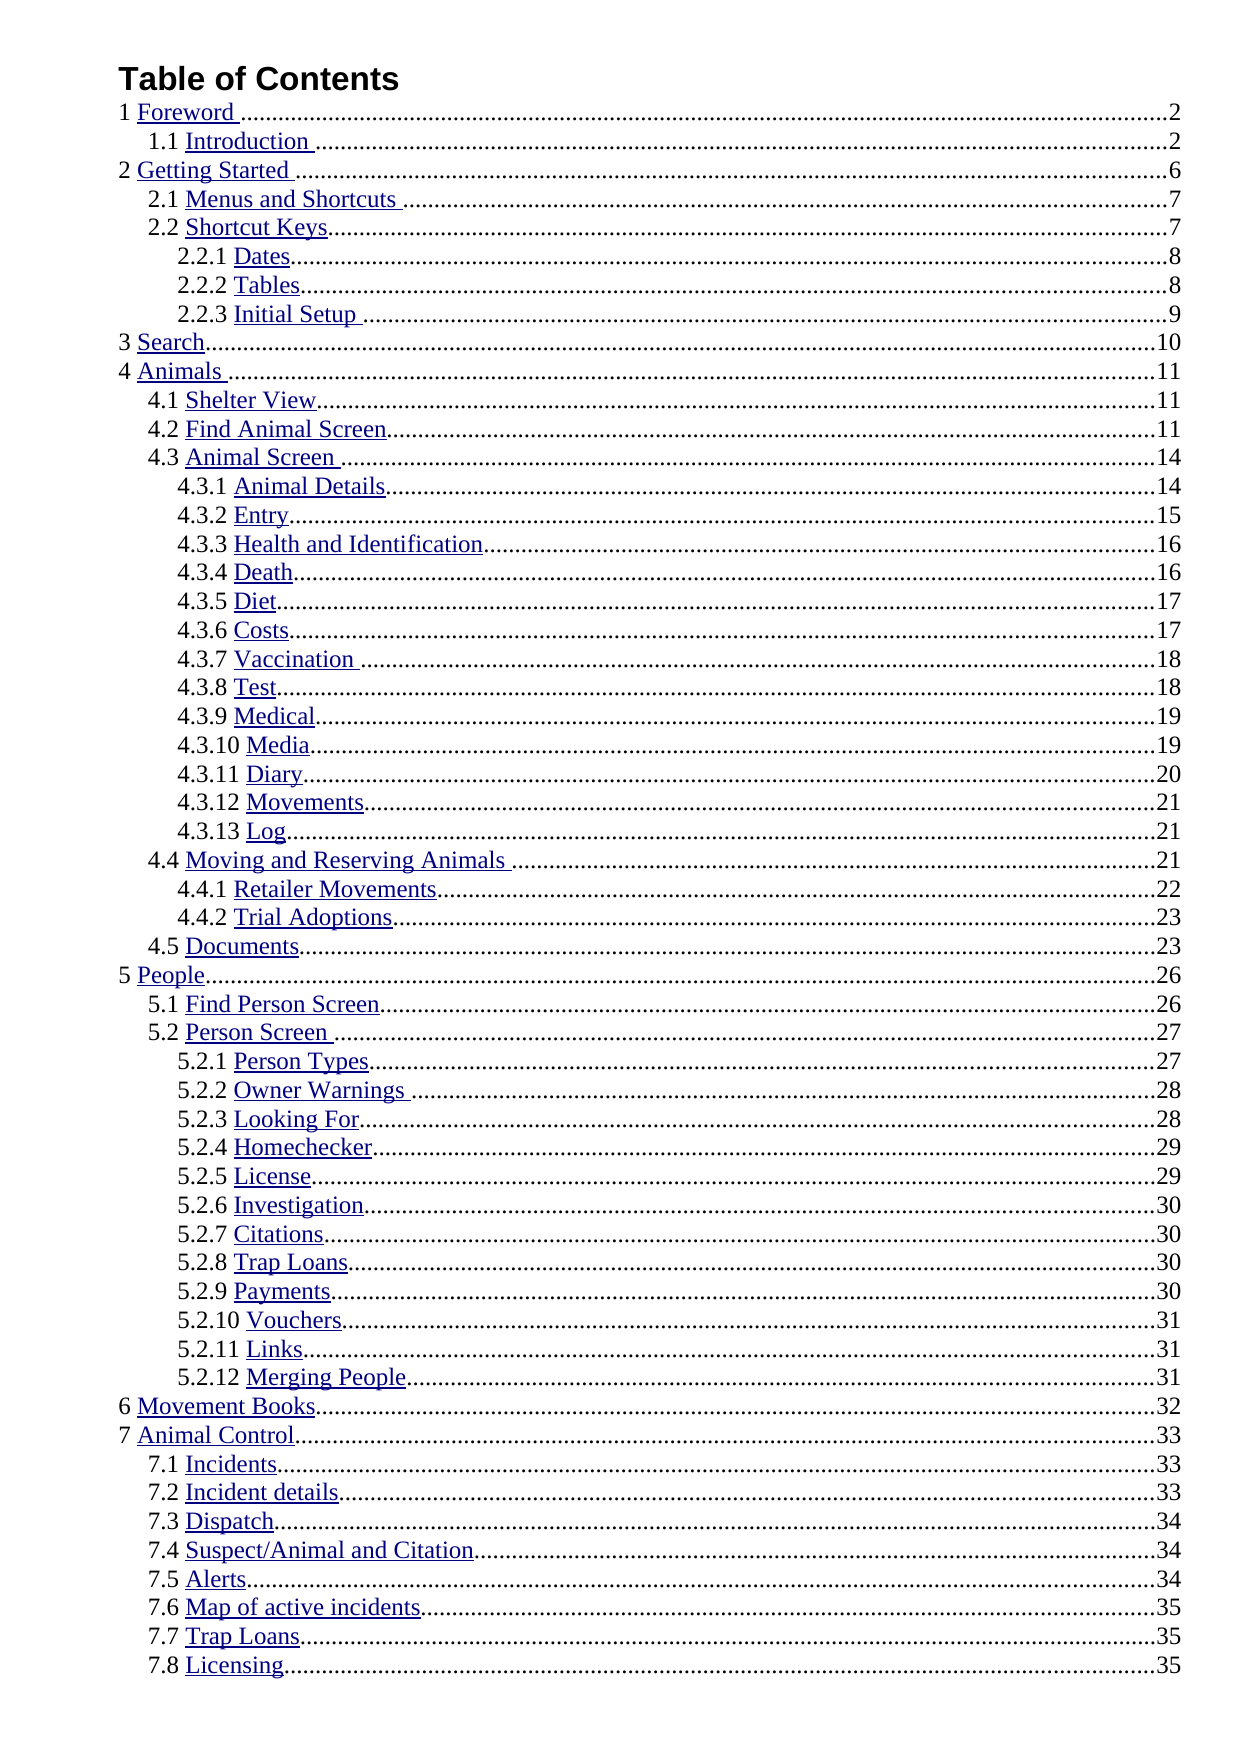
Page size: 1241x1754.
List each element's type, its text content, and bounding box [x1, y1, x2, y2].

text 4.3.12 Movements 21 [177, 787, 1181, 816]
text 5.2.11 Links 31 [177, 1334, 1181, 1362]
text 5.2 Person Screen 27 [148, 1017, 1181, 1046]
text 7.2 Incident details 33 [148, 1477, 1181, 1506]
text 7.5 Alerts 34 [148, 1564, 1181, 1592]
text 7.3 Dispatch 34 [148, 1506, 1181, 1535]
subtitle 5 People 26 [118, 960, 1181, 989]
text 2.2.1 Dates 8 [177, 241, 1181, 270]
text 4.3 Animal Screen 14 [148, 442, 1181, 471]
text 4.3.9 Medical 19 [177, 701, 1181, 730]
text 2.1 Menus and Shortcuts 7 [148, 184, 1181, 212]
text 2.2 Shortcut Keys 7 [148, 212, 1181, 241]
text 4.3.3 Health and Identification 16 [177, 529, 1181, 557]
subtitle 2 Getting Started 6 [118, 155, 1181, 184]
text 4.1 Shelter View 11 [148, 385, 1181, 414]
text 4.3.11 Diary 20 [177, 759, 1181, 787]
text 5.1 Find Person Screen 26 [148, 989, 1181, 1017]
text 7.7 Trap Loans 35 [148, 1621, 1181, 1650]
text 4.3.10 Media 19 [177, 730, 1181, 759]
text 4.3.2 Entry 15 [177, 500, 1181, 529]
text 4.4 Moving and Reserving Animals 21 [148, 845, 1181, 874]
text 4.3.4 Death 16 [177, 557, 1181, 586]
text 5.2.7 Citations 30 [177, 1219, 1181, 1247]
text 5.2.3 Looking For 28 [177, 1104, 1181, 1132]
text 4.4.1 Retailer Movements 22 [177, 874, 1181, 902]
text 7.8 Licensing 35 [148, 1650, 1181, 1679]
text 5.2.2 Owner Warnings 28 [177, 1075, 1181, 1104]
text 5.2.8 Trap Loans 30 [177, 1247, 1181, 1276]
text 5.2.10 Vouchers 31 [177, 1305, 1181, 1334]
text 4.3.8 Test 18 [177, 672, 1181, 701]
text 5.2.1 Person Types 27 [177, 1046, 1181, 1075]
text 4.3.7 Vaccination 18 [177, 644, 1181, 672]
text 4.2 Find Animal Screen 11 [148, 414, 1181, 442]
text 4.3.1 Animal Details 14 [177, 471, 1181, 500]
text 5.2.12 Merging People 31 [177, 1362, 1181, 1391]
text 2.2.2 Tables 8 [177, 270, 1181, 299]
text 7.6 Map of active incidents 35 [148, 1592, 1181, 1621]
text 1.1 Introduction 2 [148, 126, 1181, 155]
subtitle Table of Contents [118, 59, 1181, 97]
text 4.3.13 Log 21 [177, 816, 1181, 845]
text 7.1 Incidents 33 [148, 1449, 1181, 1477]
subtitle 1 Foreword 2 [118, 97, 1181, 126]
text 7.4 Suspect/Animal and Citation 34 [148, 1535, 1181, 1564]
text 4.4.2 Trial Adoptions 23 [177, 902, 1181, 931]
text 2.2.3 Initial Setup 9 [177, 299, 1181, 327]
subtitle 7 Animal Control 33 [118, 1420, 1181, 1449]
subtitle 4 Animals 11 [118, 356, 1181, 385]
text 5.2.5 License 29 [177, 1161, 1181, 1190]
text 5.2.4 Homechecker 29 [177, 1132, 1181, 1161]
text 5.2.9 Payments 30 [177, 1276, 1181, 1305]
subtitle 3 Search 10 [118, 327, 1181, 356]
text 5.2.6 Investigation 30 [177, 1190, 1181, 1219]
text 4.3.6 Costs 17 [177, 615, 1181, 644]
subtitle 6 Movement Books 32 [118, 1391, 1181, 1420]
text 4.5 Documents 23 [148, 931, 1181, 960]
text 4.3.5 Diet 17 [177, 586, 1181, 615]
